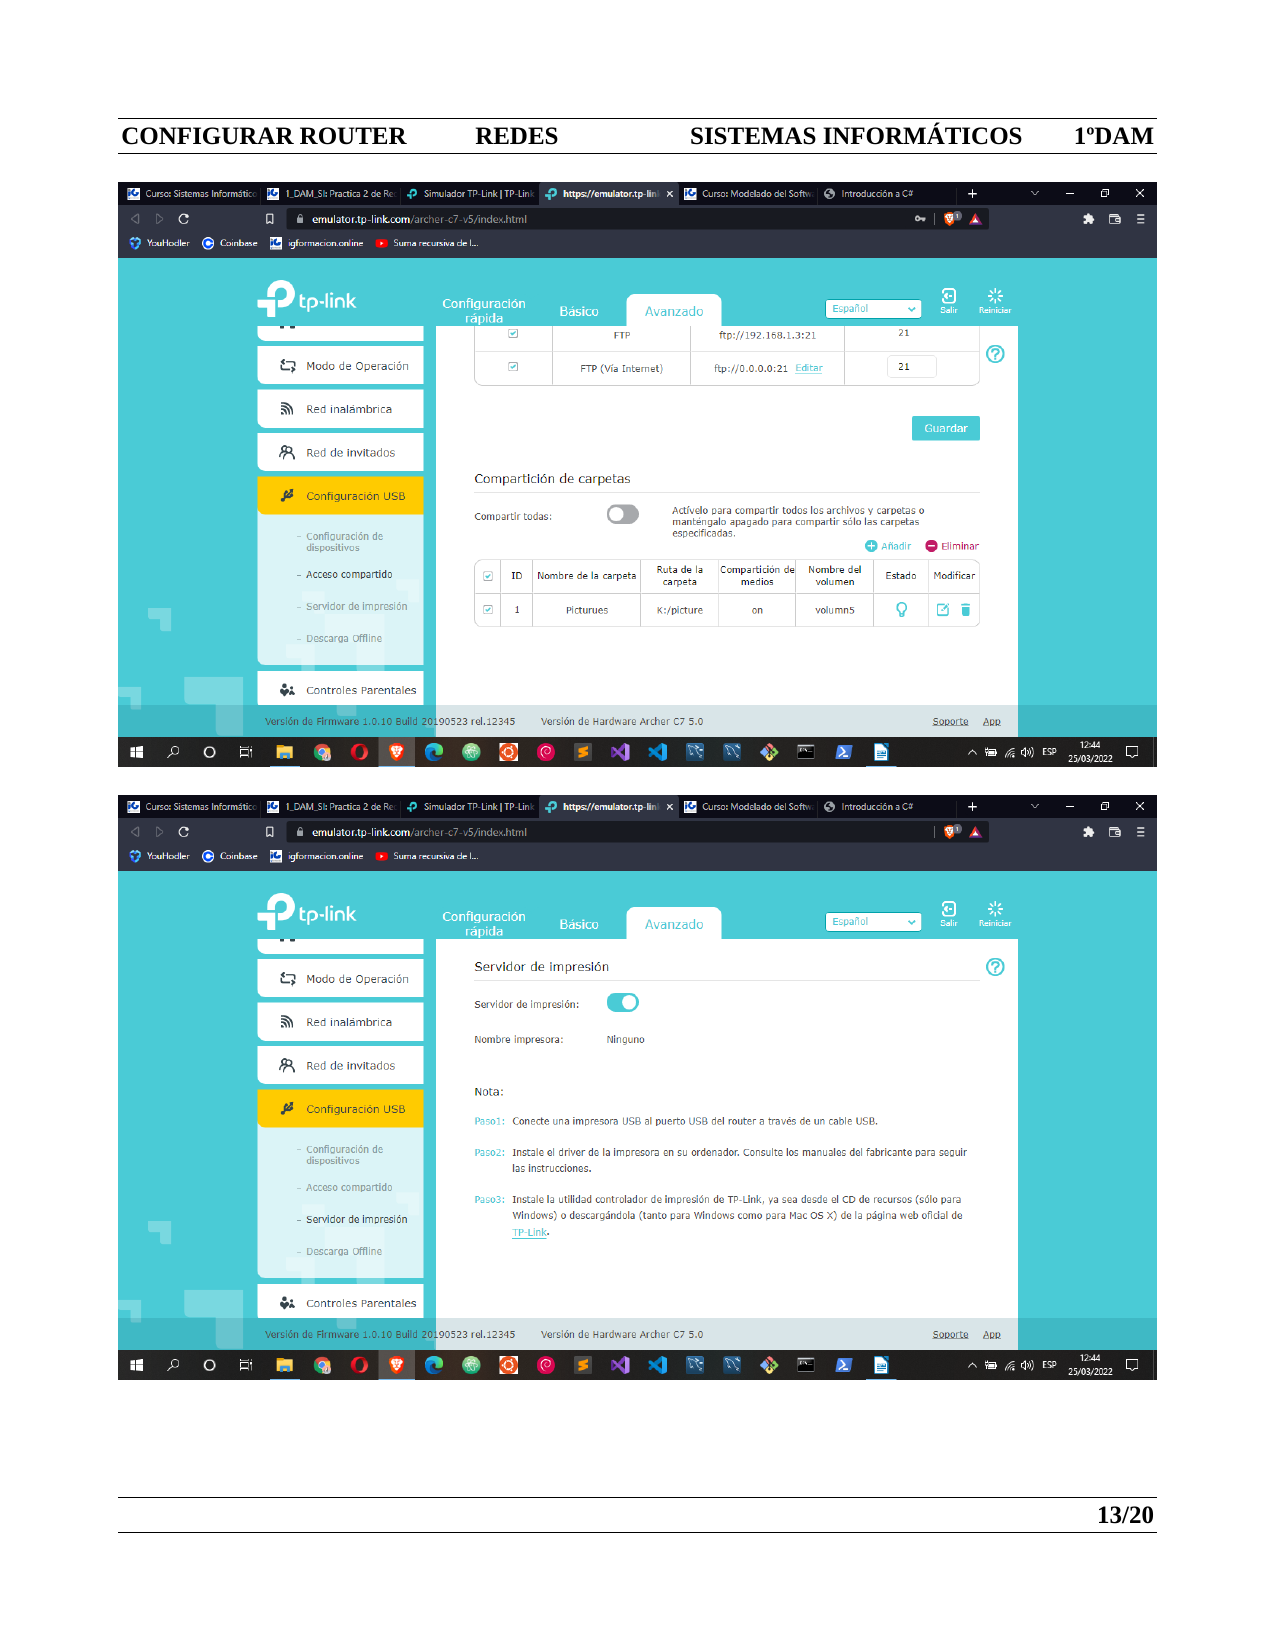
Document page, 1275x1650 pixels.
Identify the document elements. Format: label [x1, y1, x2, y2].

picture [118, 182, 1157, 767]
picture [118, 795, 1157, 1380]
